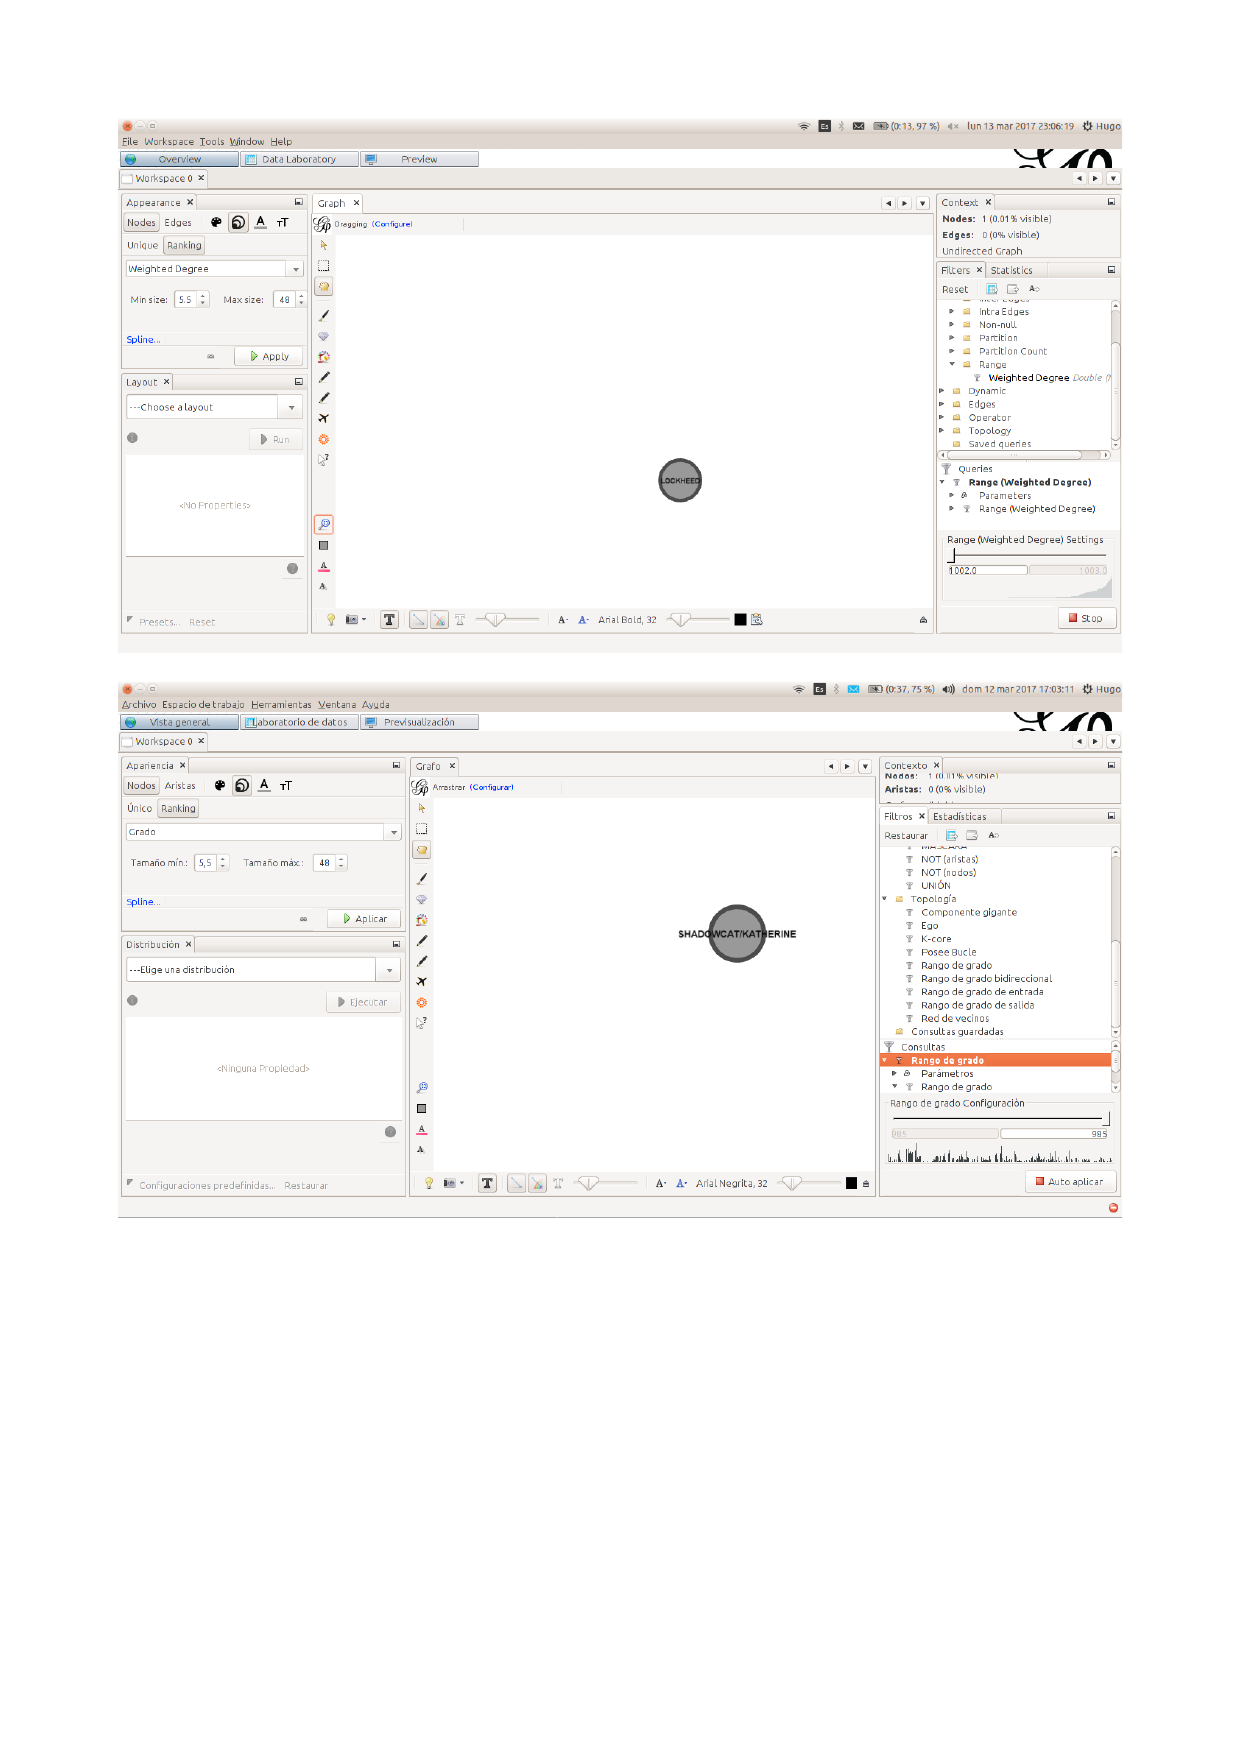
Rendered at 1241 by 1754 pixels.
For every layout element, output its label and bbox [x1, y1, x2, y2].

picture [118, 681, 1123, 1218]
picture [118, 118, 1123, 653]
